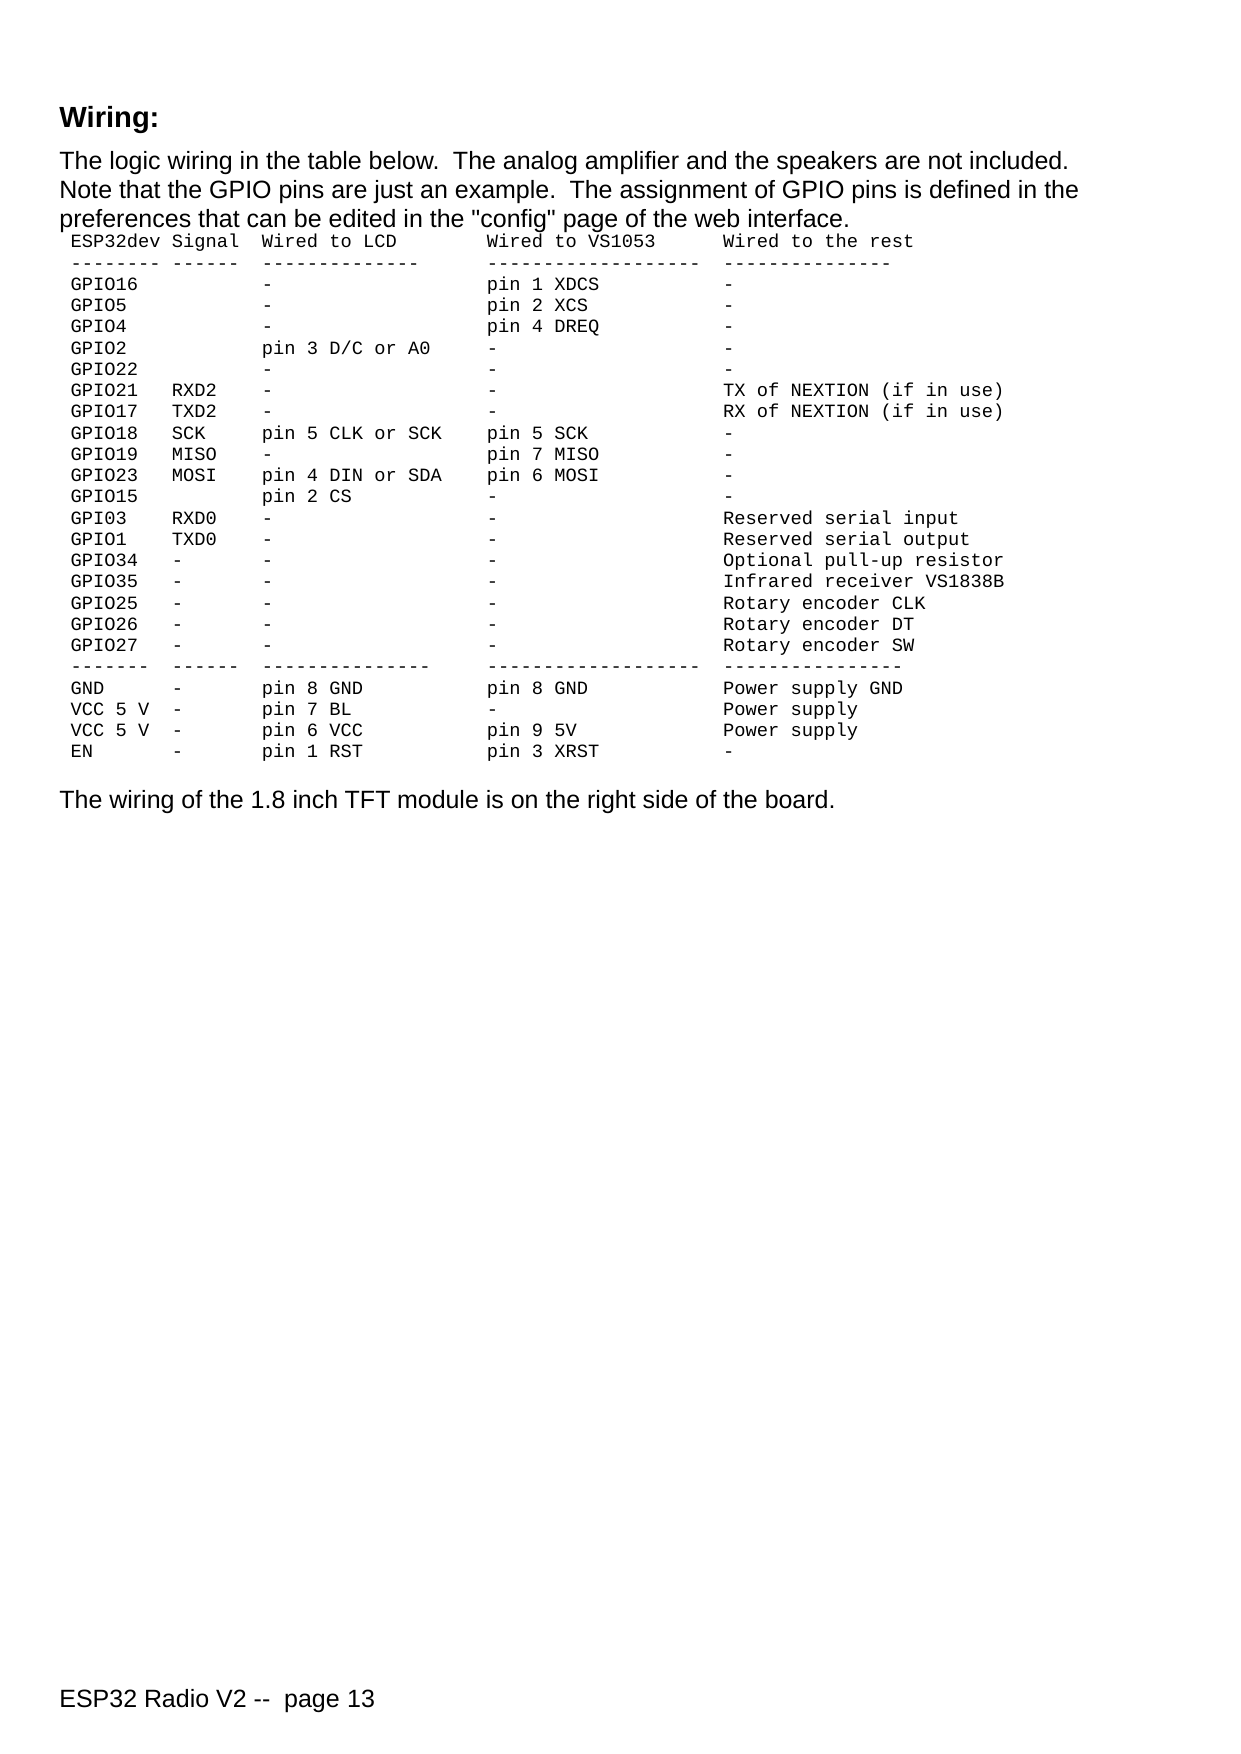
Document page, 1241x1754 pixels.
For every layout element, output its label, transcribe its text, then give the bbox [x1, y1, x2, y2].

text GND - pin 8 GND pin 8 GND Power supply GND [59, 678, 1181, 700]
text GPIO22 - - - [59, 360, 1181, 381]
text ------- ------ --------------- ------------------- ---------------- [59, 657, 1181, 678]
text GPIO18 SCK pin 5 CLK or SCK pin 5 SCK - [59, 423, 1181, 445]
text The logic wiring in the table below. The analog amplifier and the speakers are not included. [59, 146, 1181, 175]
text GPIO25 - - - Rotary encoder CLK [59, 593, 1181, 615]
text GPIO19 MISO - pin 7 MISO - [59, 445, 1181, 466]
text Note that the GPIO pins are just an example. The assignment of GPIO pins is defined in the preferences that can be edited in the "config" page of the web interface. [59, 175, 1181, 232]
text GPIO16 - pin 1 XDCS - [59, 275, 1181, 296]
text GPIO27 - - - Rotary encoder SW [59, 636, 1181, 657]
text -------- ------ -------------- ------------------- --------------- [59, 253, 1181, 275]
text GPI03 RXD0 - - Reserved serial input [59, 508, 1181, 530]
text GPIO1 TXD0 - - Reserved serial output [59, 530, 1181, 551]
text EN - pin 1 RST pin 3 XRST - [59, 742, 1181, 763]
text ESP32dev Signal Wired to LCD Wired to VS1053 Wired to the rest [59, 232, 1181, 253]
text GPIO34 - - - Optional pull-up resistor [59, 551, 1181, 572]
text GPIO26 - - - Rotary encoder DT [59, 615, 1181, 636]
text GPIO17 TXD2 - - RX of NEXTION (if in use) [59, 402, 1181, 423]
text The wiring of the 1.8 inch TFT module is on the right side of the board. [59, 785, 1181, 842]
text GPIO4 - pin 4 DREQ - [59, 317, 1181, 338]
text GPIO35 - - - Infrared receiver VS1838B [59, 572, 1181, 593]
text VCC 5 V - pin 6 VCC pin 9 5V Power supply [59, 721, 1181, 742]
text GPIO15 pin 2 CS - - [59, 487, 1181, 508]
text VCC 5 V - pin 7 BL - Power supply [59, 700, 1181, 721]
text GPIO2 pin 3 D/C or A0 - - [59, 338, 1181, 360]
text GPIO21 RXD2 - - TX of NEXTION (if in use) [59, 381, 1181, 402]
text GPIO23 MOSI pin 4 DIN or SDA pin 6 MOSI - [59, 466, 1181, 487]
subtitle Wiring: [59, 100, 1181, 133]
text GPIO5 - pin 2 XCS - [59, 296, 1181, 317]
